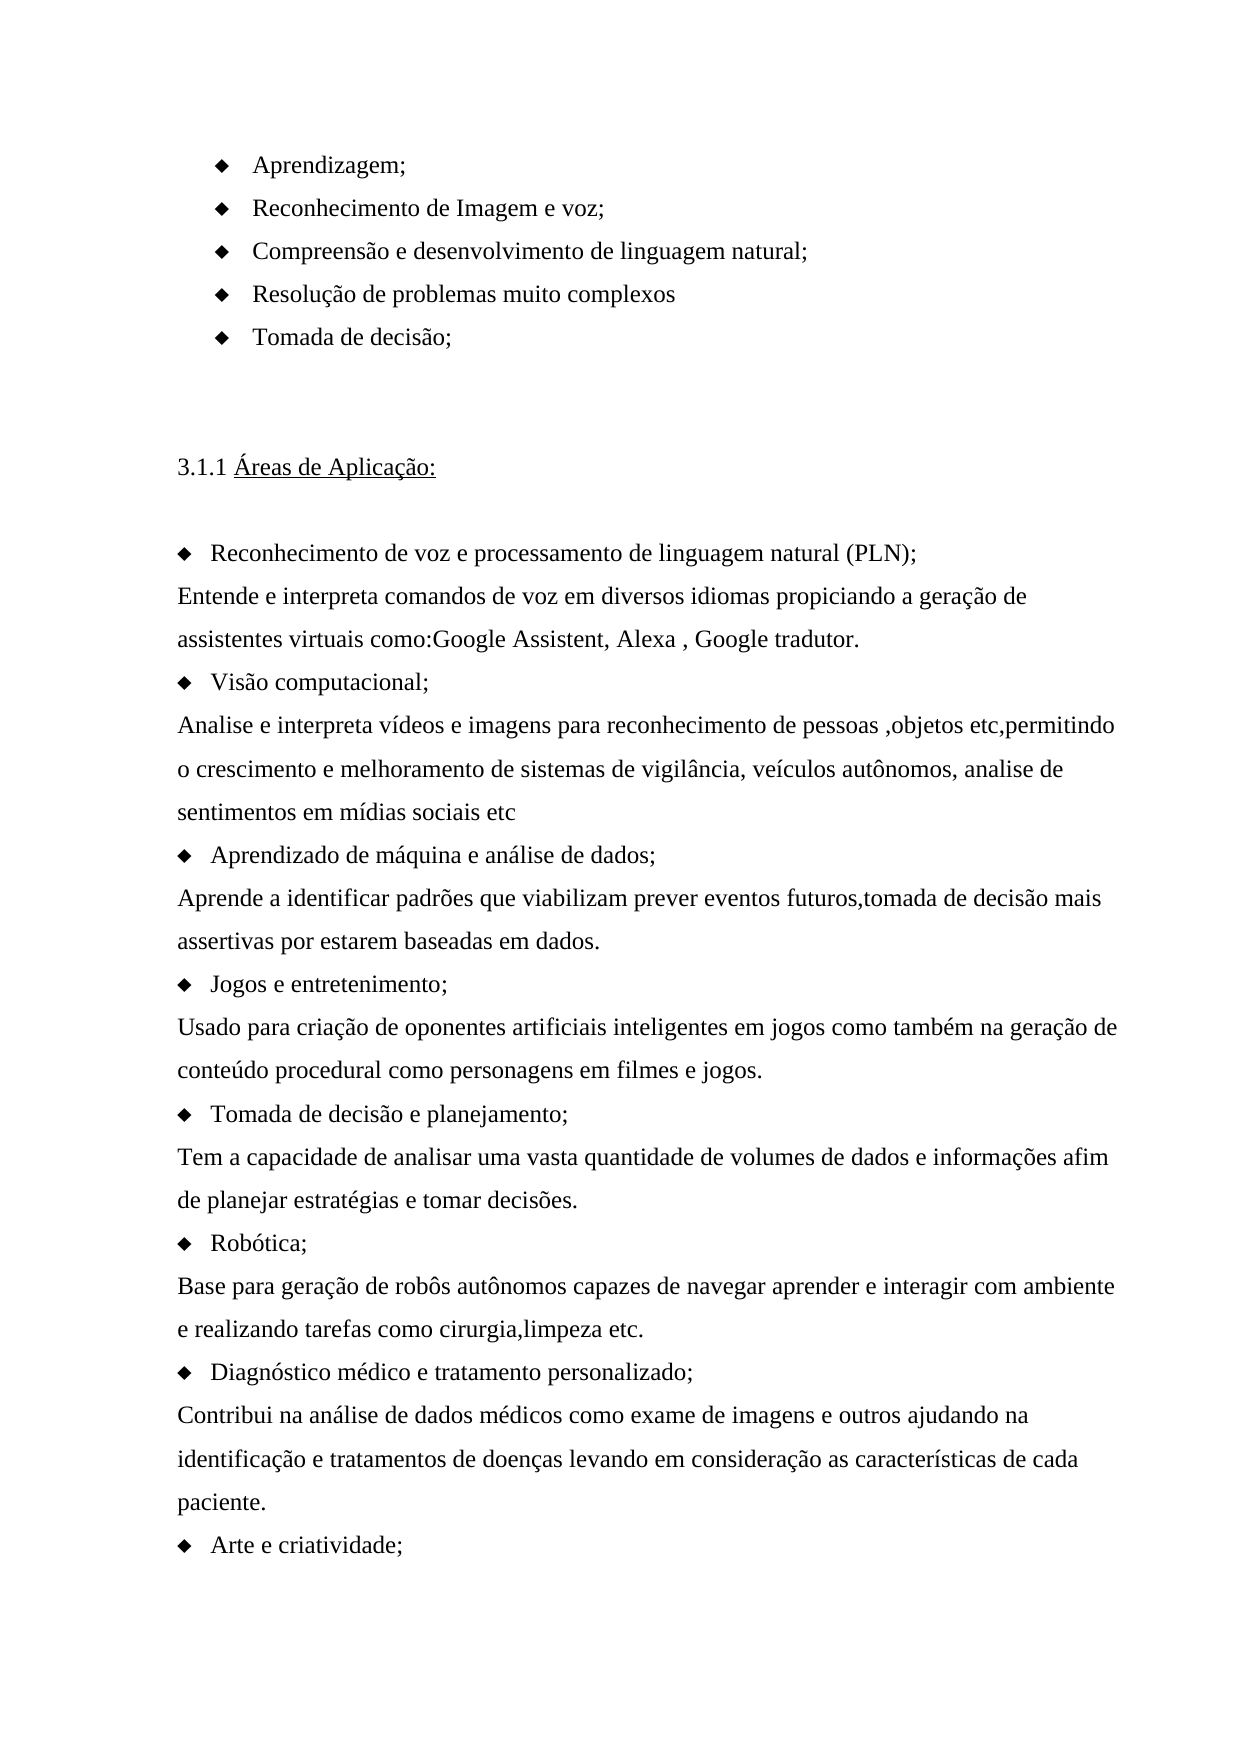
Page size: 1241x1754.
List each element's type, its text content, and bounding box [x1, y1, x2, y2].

list Tomada de decisão e planejamento; [177, 1099, 1123, 1127]
list Aprendizagem; [214, 150, 1123, 179]
list Jogos e entretenimento; [177, 969, 1123, 998]
list Diagnóstico médico e tratamento personalizado; [177, 1357, 1123, 1386]
list Arte e criatividade; [177, 1530, 1123, 1559]
list Entende e interpreta comandos de voz em diversos idiomas propiciando a geração de assistentes virtuais como:Google Assistent, Alexa , Google tradutor. [177, 581, 1123, 653]
list Base para geração de robôs autônomos capazes de navegar aprender e interagir com ambiente e realizando tarefas como cirurgia,limpeza etc. [177, 1271, 1123, 1343]
list Usado para criação de oponentes artificiais inteligentes em jogos como também na geração de conteúdo procedural como personagens em filmes e jogos. [177, 1012, 1123, 1084]
list Tem a capacidade de analisar uma vasta quantidade de volumes de dados e informações afim de planejar estratégias e tomar decisões. [177, 1142, 1123, 1214]
list Tomada de decisão; [214, 322, 1123, 351]
text Analise e interpreta vídeos e imagens para reconhecimento de pessoas ,objetos etc,permitindo o crescimento e melhoramento de sistemas de vigilância, veículos autônomos, analise de sentimentos em mídias sociais etc [177, 711, 1123, 826]
list Compreensão e desenvolvimento de linguagem natural; [214, 236, 1123, 265]
list Reconhecimento de Imagem e voz; [214, 193, 1123, 222]
list Robótica; [177, 1228, 1123, 1257]
list Contribui na análise de dados médicos como exame de imagens e outros ajudando na identificação e tratamentos de doenças levando em consideração as características de cada paciente. [177, 1401, 1123, 1516]
list Aprende a identificar padrões que viabilizam prever eventos futuros,tomada de decisão mais assertivas por estarem baseadas em dados. [177, 883, 1123, 955]
list Reconhecimento de voz e processamento de linguagem natural (PLN); [177, 538, 1123, 567]
list Visão computacional; [177, 667, 1123, 696]
text 3.1.1 Áreas de Aplicação: [177, 452, 1123, 481]
list Aprendizado de máquina e análise de dados; [177, 840, 1123, 869]
list Resolução de problemas muito complexos [214, 279, 1123, 308]
